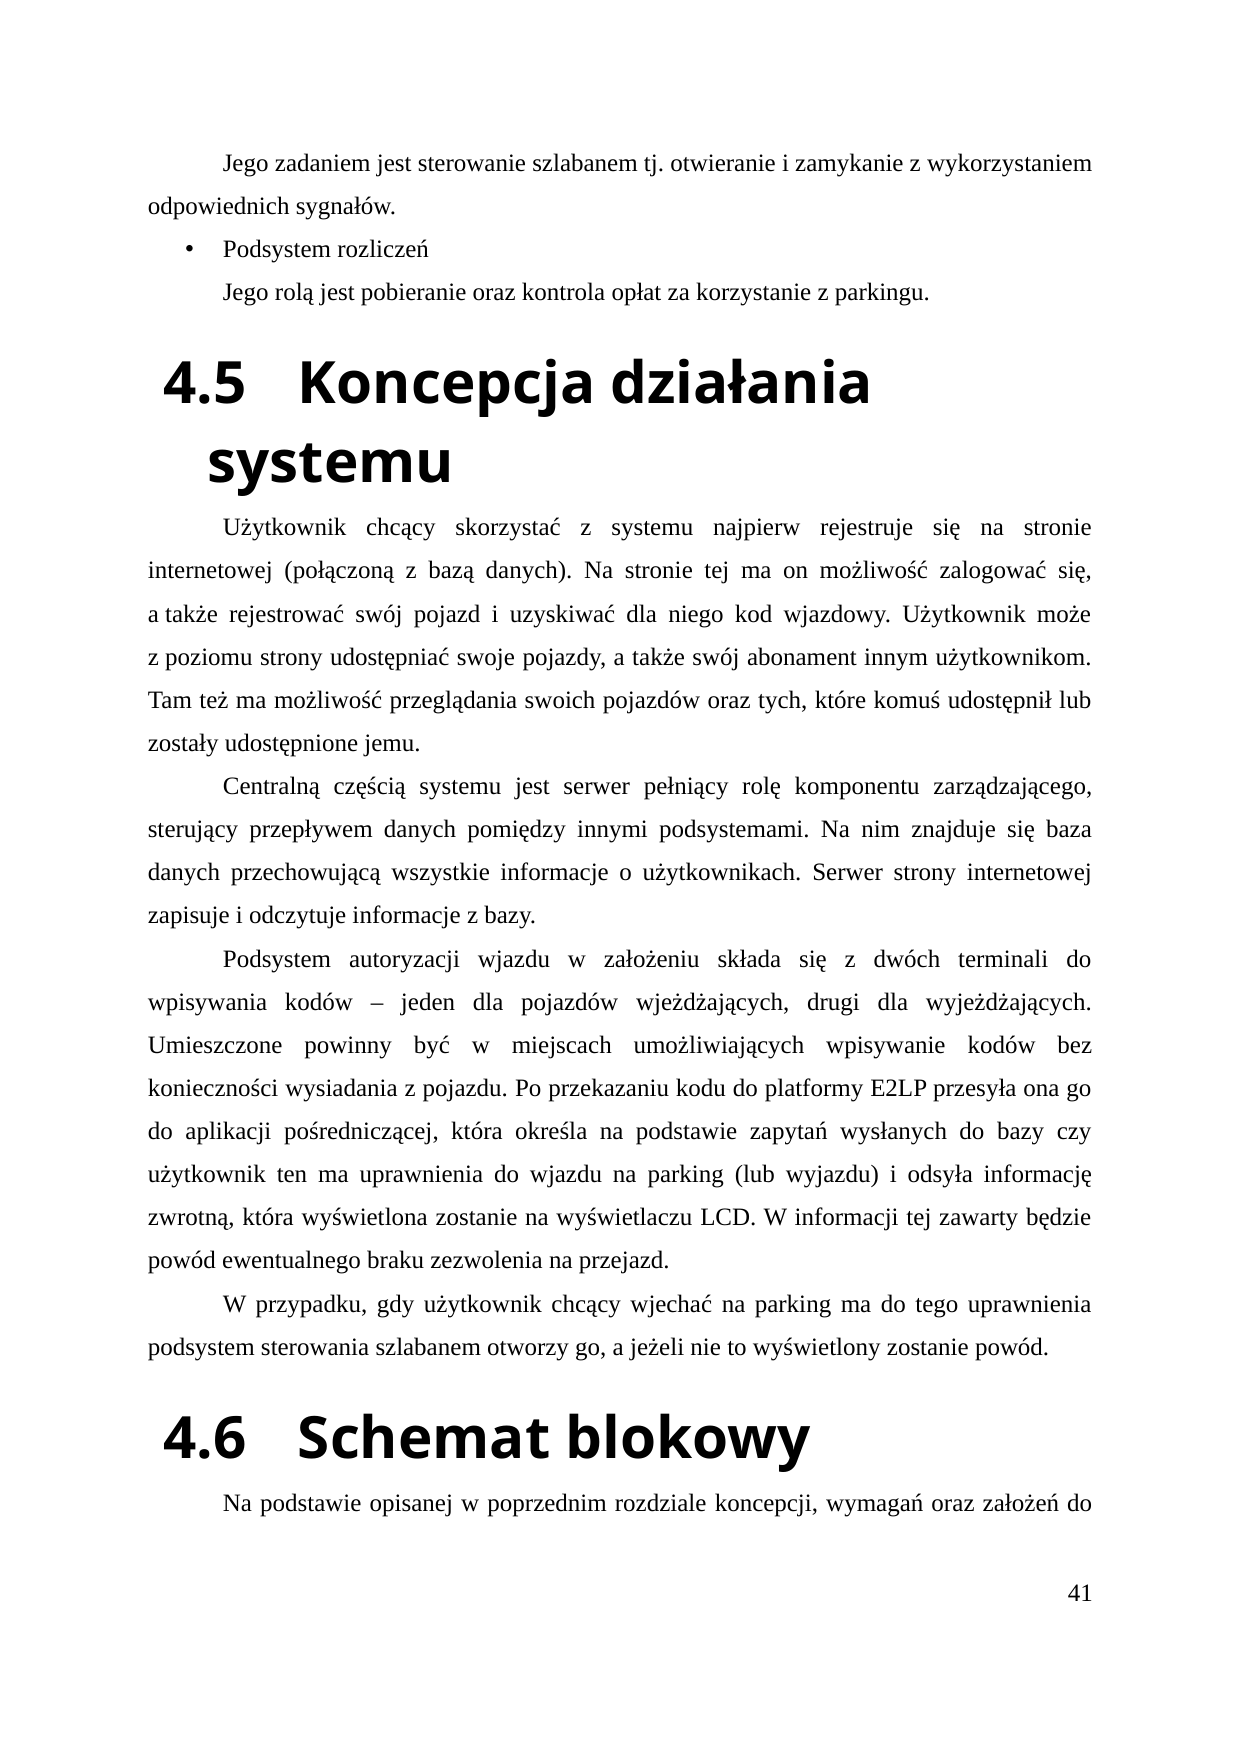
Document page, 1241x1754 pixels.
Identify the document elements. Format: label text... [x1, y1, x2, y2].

subtitle Koncepcja działania systemu [148, 341, 1093, 500]
text W przypadku, gdy użytkownik chcący wjechać na parking ma do tego uprawnienia podsystem sterowania szlabanem otworzy go, a jeżeli nie to wyświetlony zostanie powód. [148, 1289, 1093, 1361]
text Jego zadaniem jest sterowanie szlabanem tj. otwieranie i zamykanie z wykorzystaniem odpowiednich sygnałów. [148, 148, 1093, 219]
text Centralną częścią systemu jest serwer pełniący rolę komponentu zarządzającego, sterujący przepływem danych pomiędzy innymi podsystemami. Na nim znajduje się baza danych przechowującą wszystkie informacje o użytkownikach. Serwer strony internetowej zapisuje i odczytuje informacje z bazy. [148, 771, 1093, 929]
text Na podstawie opisanej w poprzednim rozdziale koncepcji, wymagań oraz założeń do [148, 1488, 1093, 1516]
list Podsystem rozliczeń [185, 234, 1093, 263]
subtitle Schemat blokowy [148, 1396, 1093, 1475]
list Jego rolą jest pobieranie oraz kontrola opłat za korzystanie z parkingu. [185, 277, 1093, 306]
text Użytkownik chcący skorzystać z systemu najpierw rejestruje się na stronie internetowej (połączoną z bazą danych). Na stronie tej ma on możliwość zalogować się, a także rejestrować swój pojazd i uzyskiwać dla niego kod wjazdowy. Użytkownik może z poziomu strony udostępniać swoje pojazdy, a także swój abonament innym użytkownikom. Tam też ma możliwość przeglądania swoich pojazdów oraz tych, które komuś udostępnił lub zostały udostępnione jemu. [148, 512, 1093, 757]
text Podsystem autoryzacji wjazdu w założeniu składa się z dwóch terminali do wpisywania kodów – jeden dla pojazdów wjeżdżających, drugi dla wyjeżdżających. Umieszczone powinny być w miejscach umożliwiających wpisywanie kodów bez konieczności wysiadania z pojazdu. Po przekazaniu kodu do platformy E2LP przesyła ona go do aplikacji pośredniczącej, która określa na podstawie zapytań wysłanych do bazy czy użytkownik ten ma uprawnienia do wjazdu na parking (lub wyjazdu) i odsyła informację zwrotną, która wyświetlona zostanie na wyświetlaczu LCD. W informacji tej zawarty będzie powód ewentualnego braku zezwolenia na przejazd. [148, 944, 1093, 1274]
